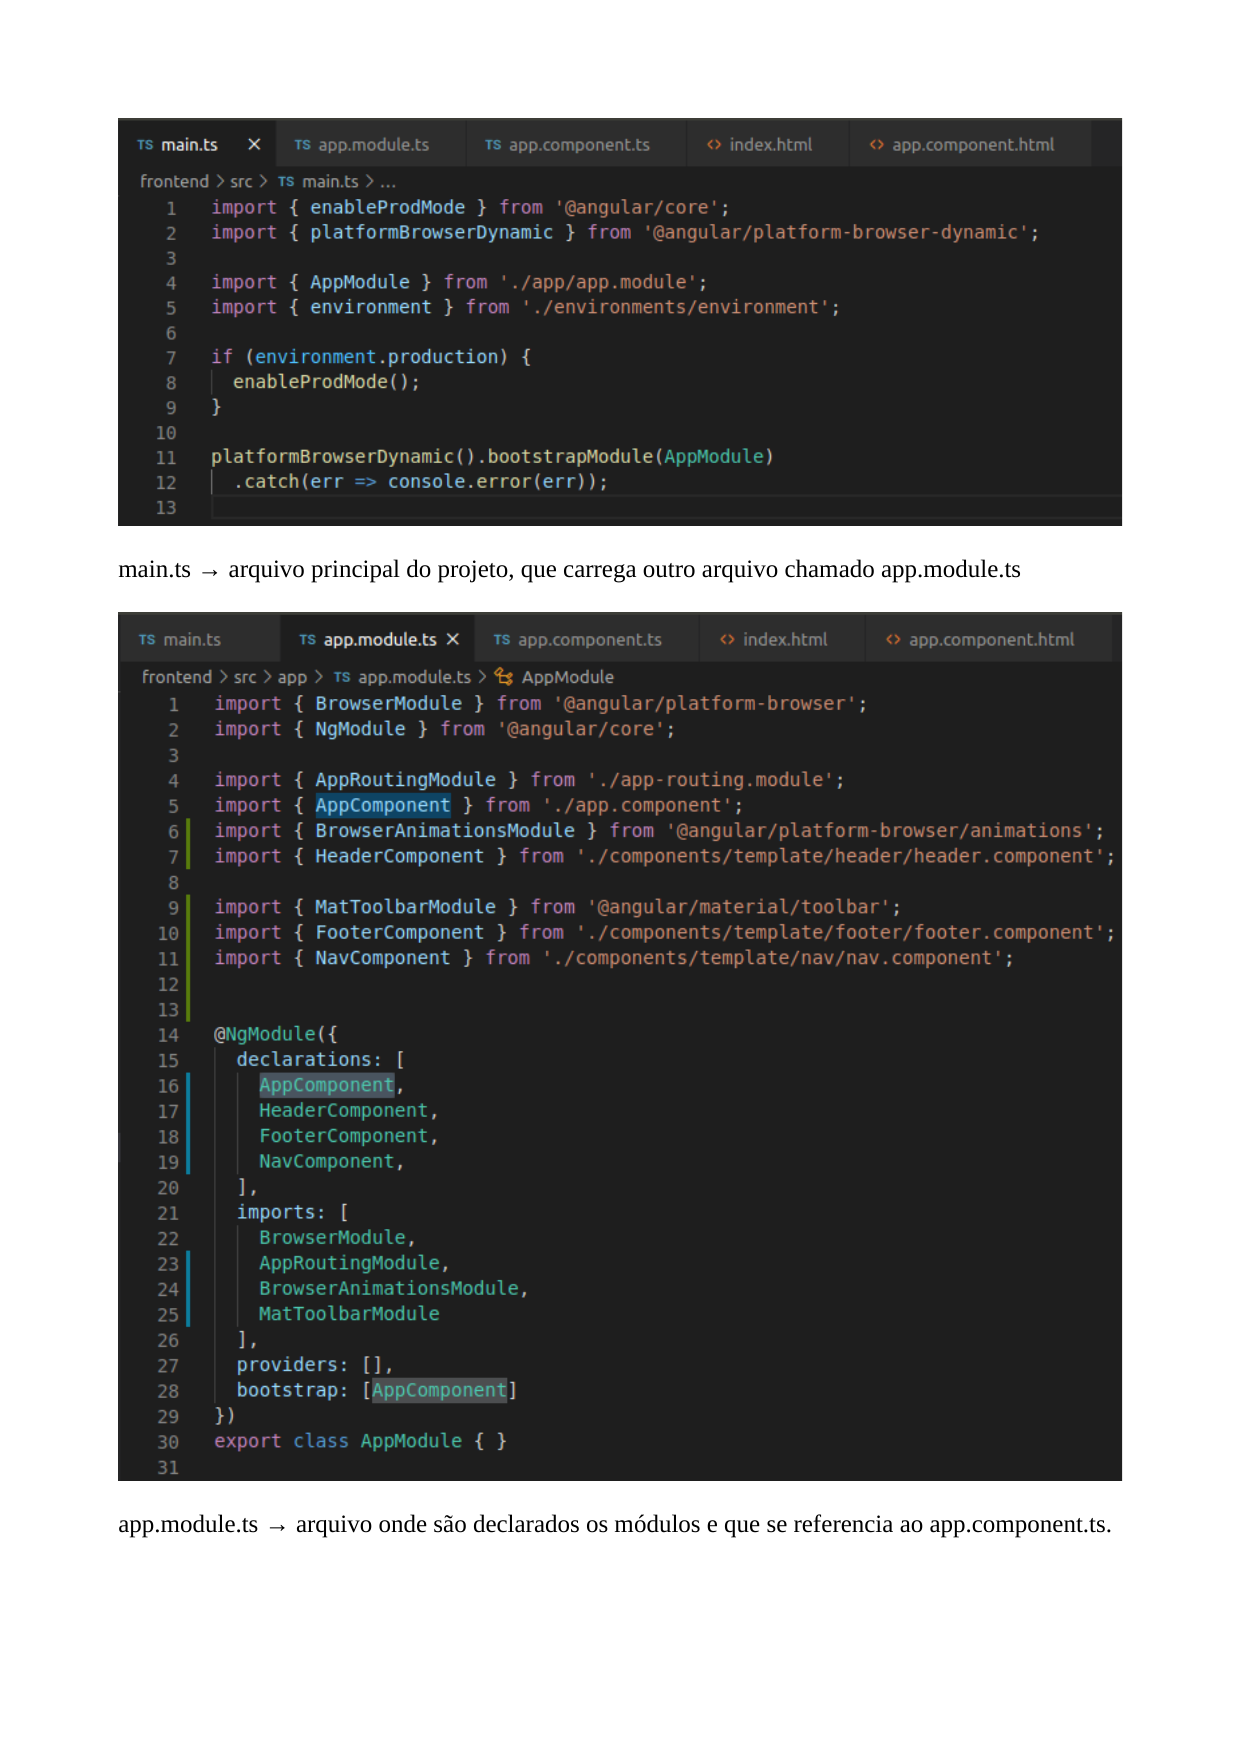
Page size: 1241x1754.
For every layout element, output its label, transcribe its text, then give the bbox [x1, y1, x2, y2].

text main.ts → arquivo principal do projeto, que carrega outro arquivo chamado app.module.ts [118, 554, 1122, 583]
text app.module.ts → arquivo onde são declarados os módulos e que se referencia ao app.component.ts. [118, 1509, 1122, 1538]
picture [118, 118, 1123, 526]
picture [118, 612, 1123, 1481]
